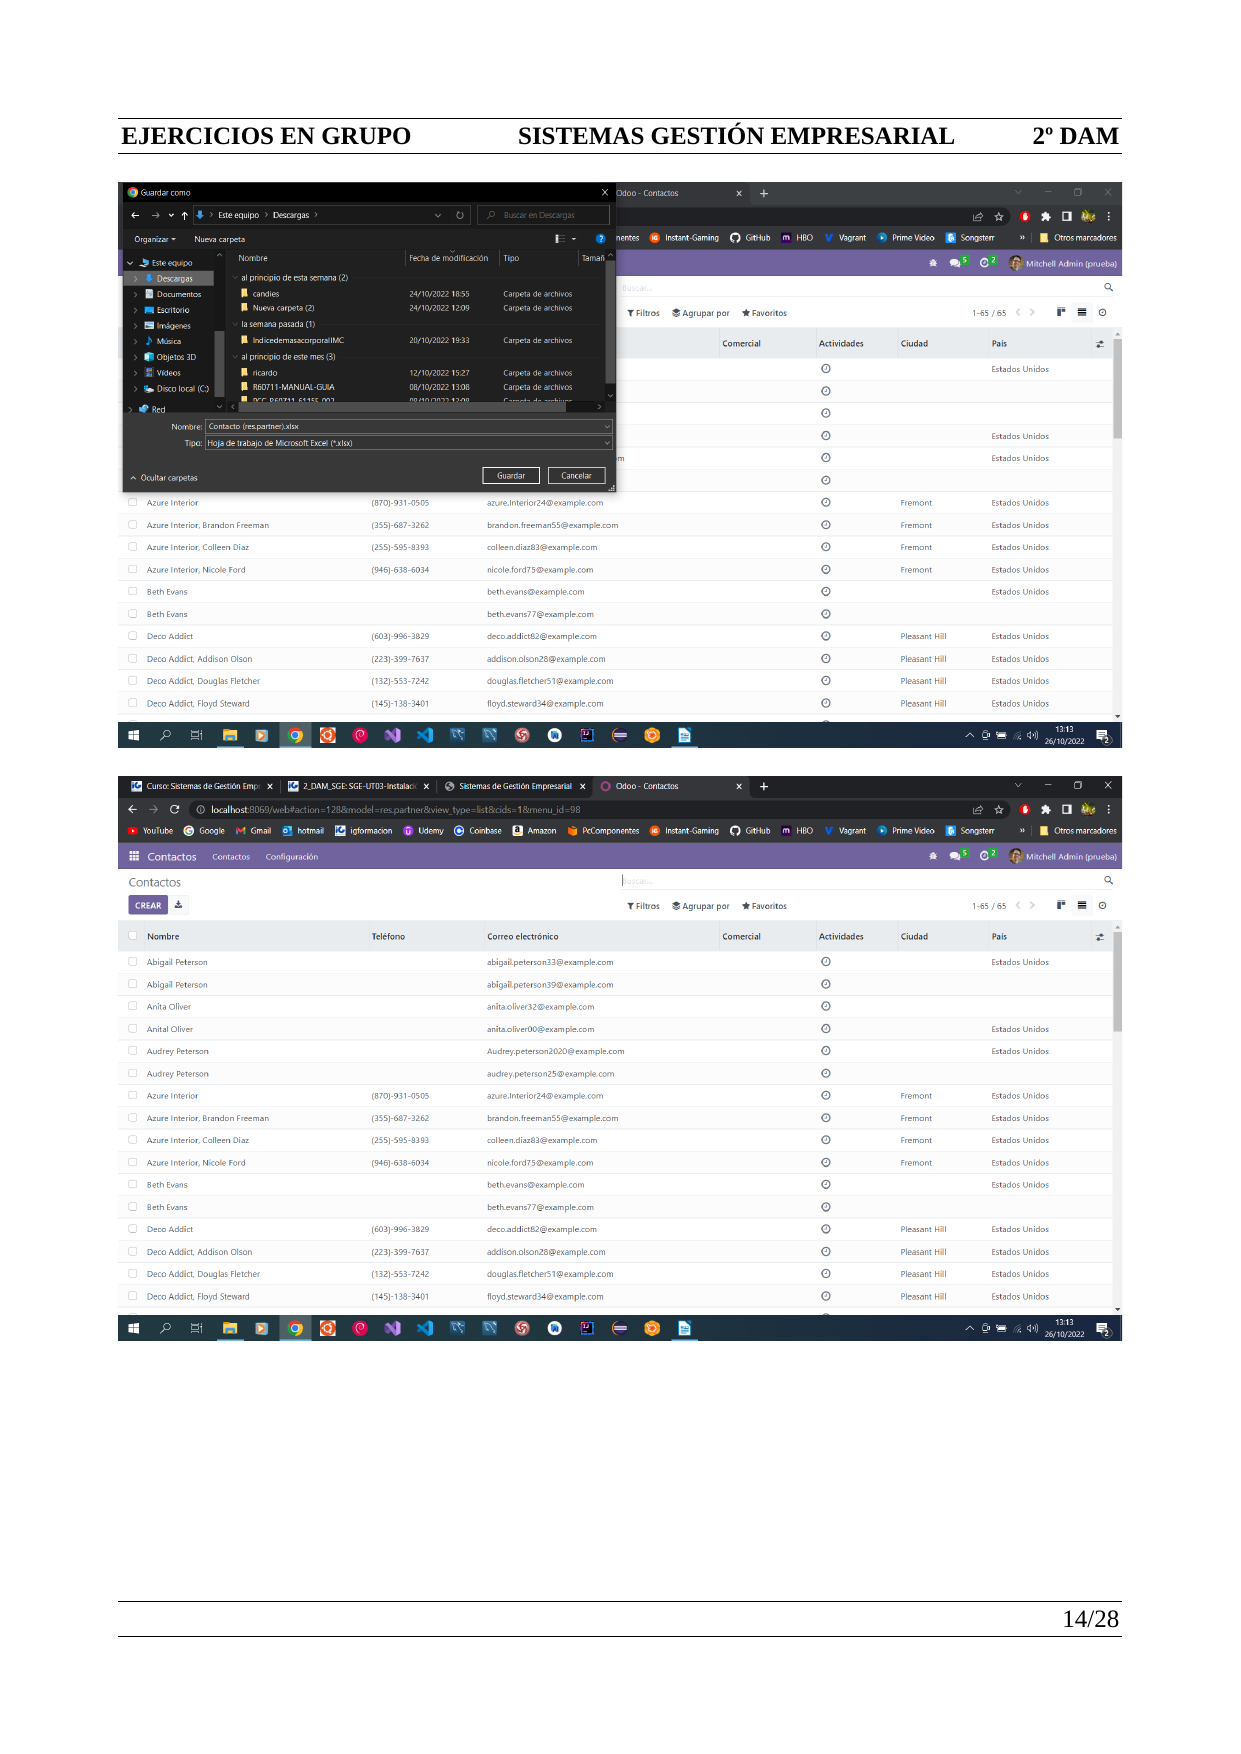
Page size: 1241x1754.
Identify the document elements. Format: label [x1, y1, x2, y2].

picture [118, 776, 1123, 1341]
picture [118, 182, 1123, 748]
